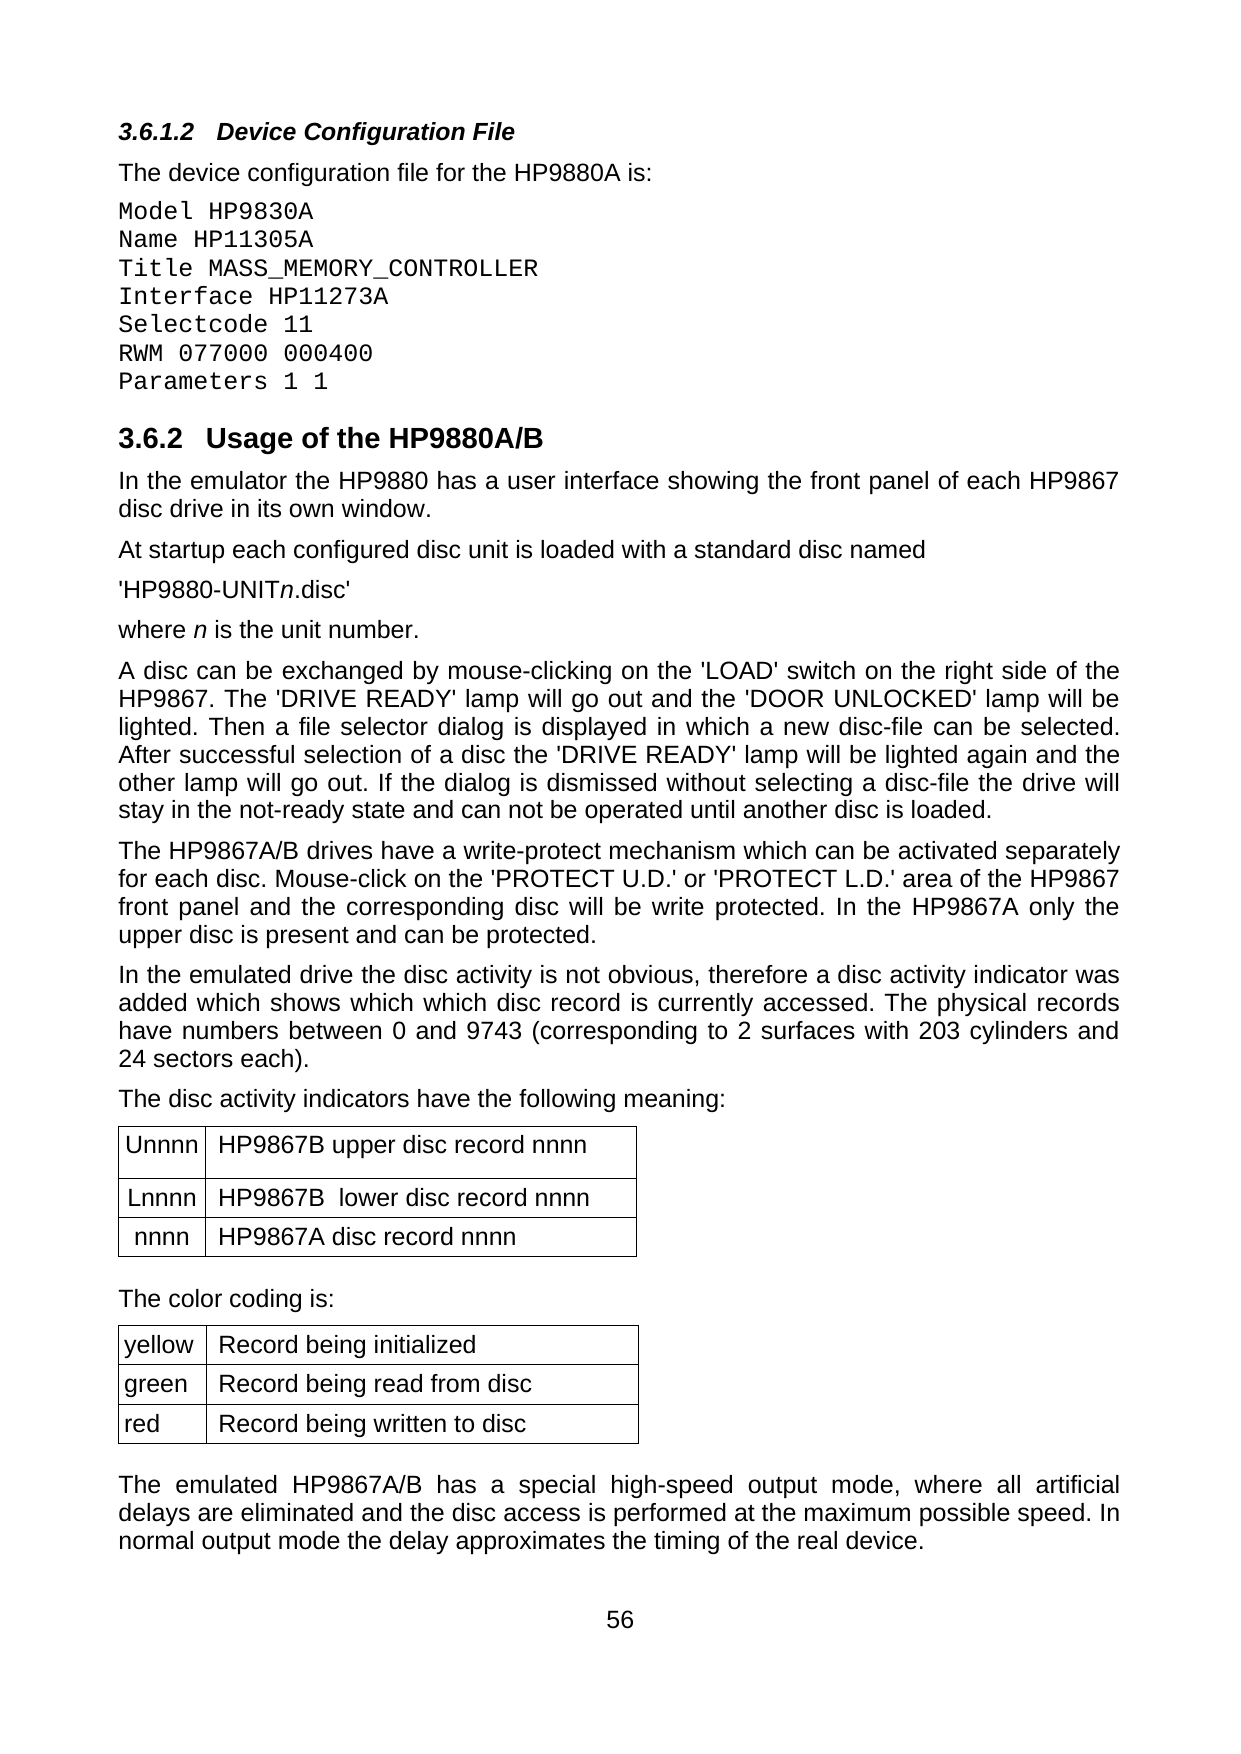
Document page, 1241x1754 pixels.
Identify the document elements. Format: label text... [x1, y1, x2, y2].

text Name HP11305A [118, 227, 1122, 255]
text Title MASS_MEMORY_CONTROLLER [118, 255, 1122, 284]
subtitle Usage of the HP9880A/B [118, 422, 1122, 455]
table_cell green [119, 1365, 206, 1404]
text 'HP9880-UNITn.disc' [118, 576, 1122, 604]
table_cell HP9867B lower disc record nnnn [206, 1179, 636, 1217]
table_header Record being initialized [207, 1326, 638, 1364]
subtitle Device Configuration File [118, 118, 1122, 146]
table_header yellow [119, 1326, 206, 1364]
text Interface HP11273A [118, 284, 1122, 312]
text At startup each configured disc unit is loaded with a standard disc named [118, 536, 1122, 563]
text Selectcode 11 [118, 312, 1122, 340]
table_cell Lnnnn [119, 1179, 205, 1217]
table_cell Record being read from disc [207, 1365, 638, 1404]
table_cell red [119, 1405, 206, 1443]
text The disc activity indicators have the following meaning: [118, 1085, 1122, 1113]
text The emulated HP9867A/B has a special high-speed output mode, where all artificial delays are eliminated and the disc access is performed at the maximum possible speed. In normal output mode the delay approximates the timing of the real device. [118, 1471, 1122, 1555]
table_header Unnnn [119, 1127, 205, 1177]
text A disc can be exchanged by mouse-clicking on the 'LOAD' switch on the right side of the HP9867. The 'DRIVE READY' lamp will go out and the 'DOOR UNLOCKED' lamp will be lighted. Then a file selector dialog is displayed in which a new disc-file can be selected. After successful selection of a disc the 'DRIVE READY' lamp will be lighted again and the other lamp will go out. If the dialog is dismissed without selecting a disc-file the drive will stay in the not-ready state and can not be operated until another disc is loaded. [118, 657, 1122, 824]
table_cell Record being written to disc [207, 1405, 638, 1443]
text In the emulated drive the disc activity is not obvious, therefore a disc activity indicator was added which shows which which disc record is currently accessed. The physical records have numbers between 0 and 9743 (corresponding to 2 surfaces with 203 cylinders and 24 sectors each). [118, 961, 1122, 1073]
table_header HP9867B upper disc record nnnn [206, 1127, 636, 1177]
text Parameters 1 1 [118, 369, 1122, 397]
text where n is the unit number. [118, 616, 1122, 644]
table_cell HP9867A disc record nnnn [206, 1218, 636, 1256]
text In the emulator the HP9880 has a user interface showing the front panel of each HP9867 disc drive in its own window. [118, 467, 1122, 523]
text The device configuration file for the HP9880A is: [118, 158, 1122, 186]
table_cell nnnn [119, 1218, 205, 1256]
text The HP9867A/B drives have a write-protect mechanism which can be activated separately for each disc. Mouse-click on the 'PROTECT U.D.' or 'PROTECT L.D.' area of the HP9867 front panel and the corresponding disc will be write protected. In the HP9867A only the upper disc is present and can be protected. [118, 837, 1122, 948]
text RWM 077000 000400 [118, 340, 1122, 369]
text The color coding is: [118, 1284, 1122, 1312]
text Model HP9830A [118, 199, 1122, 227]
